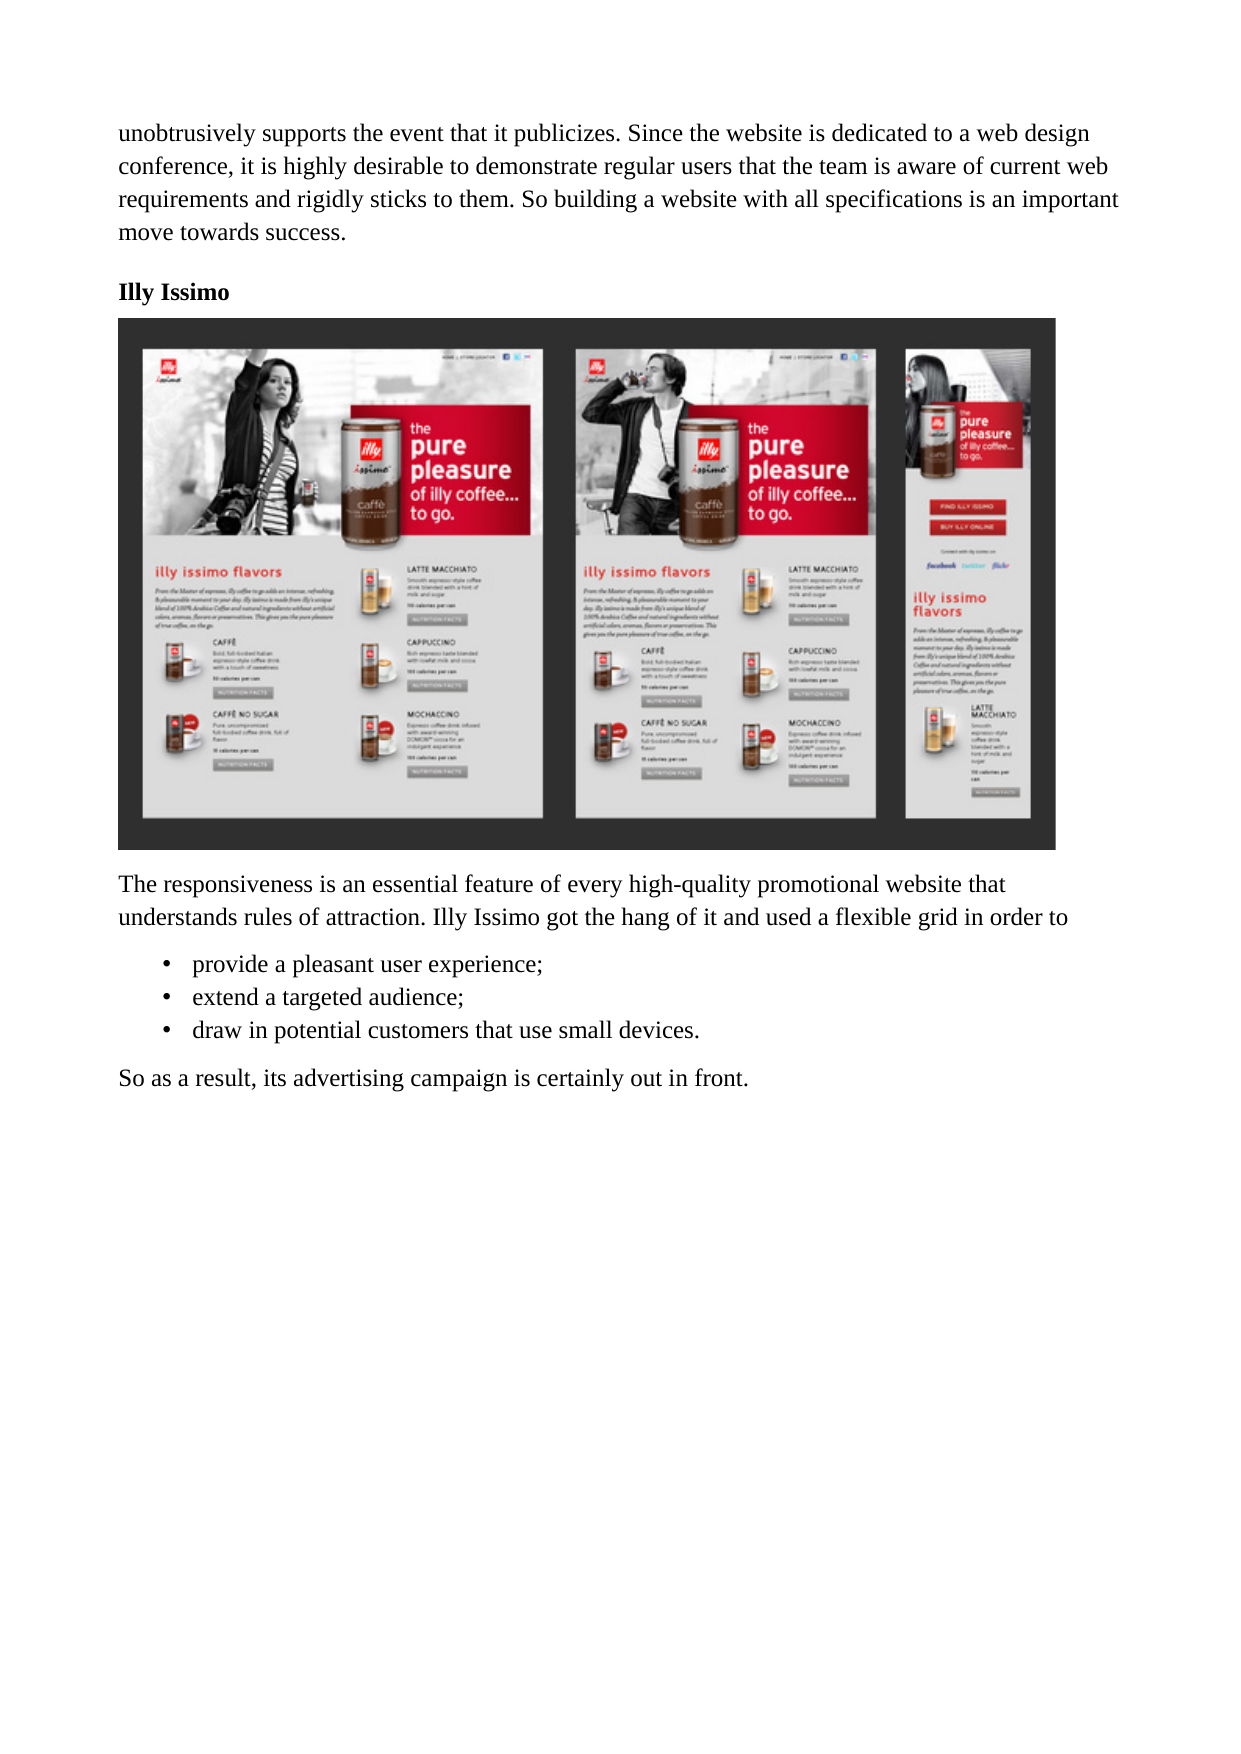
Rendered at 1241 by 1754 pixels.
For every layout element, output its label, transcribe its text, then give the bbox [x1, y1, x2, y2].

subtitle Illy Issimo [118, 277, 1122, 306]
list draw in potential customers that use small devices. [162, 1015, 1122, 1044]
picture [118, 318, 1056, 850]
text So as a result, its advertising campaign is certainly out in front. [118, 1063, 1122, 1092]
text unobtrusively supports the event that it publicizes. Since the website is dedicated to a web design conference, it is highly desirable to demonstrate regular users that the team is aware of current web requirements and rigidly sticks to them. So building a website with all specifications is an important move towards success. [118, 118, 1122, 246]
list provide a pleasant user experience; [162, 949, 1122, 978]
list extend a targeted audience; [162, 982, 1122, 1011]
text The responsiveness is an essential feature of every high-quality promotional website that understands rules of attraction. Illy Issimo got the hang of it and used a flexible grid in order to [118, 869, 1122, 930]
